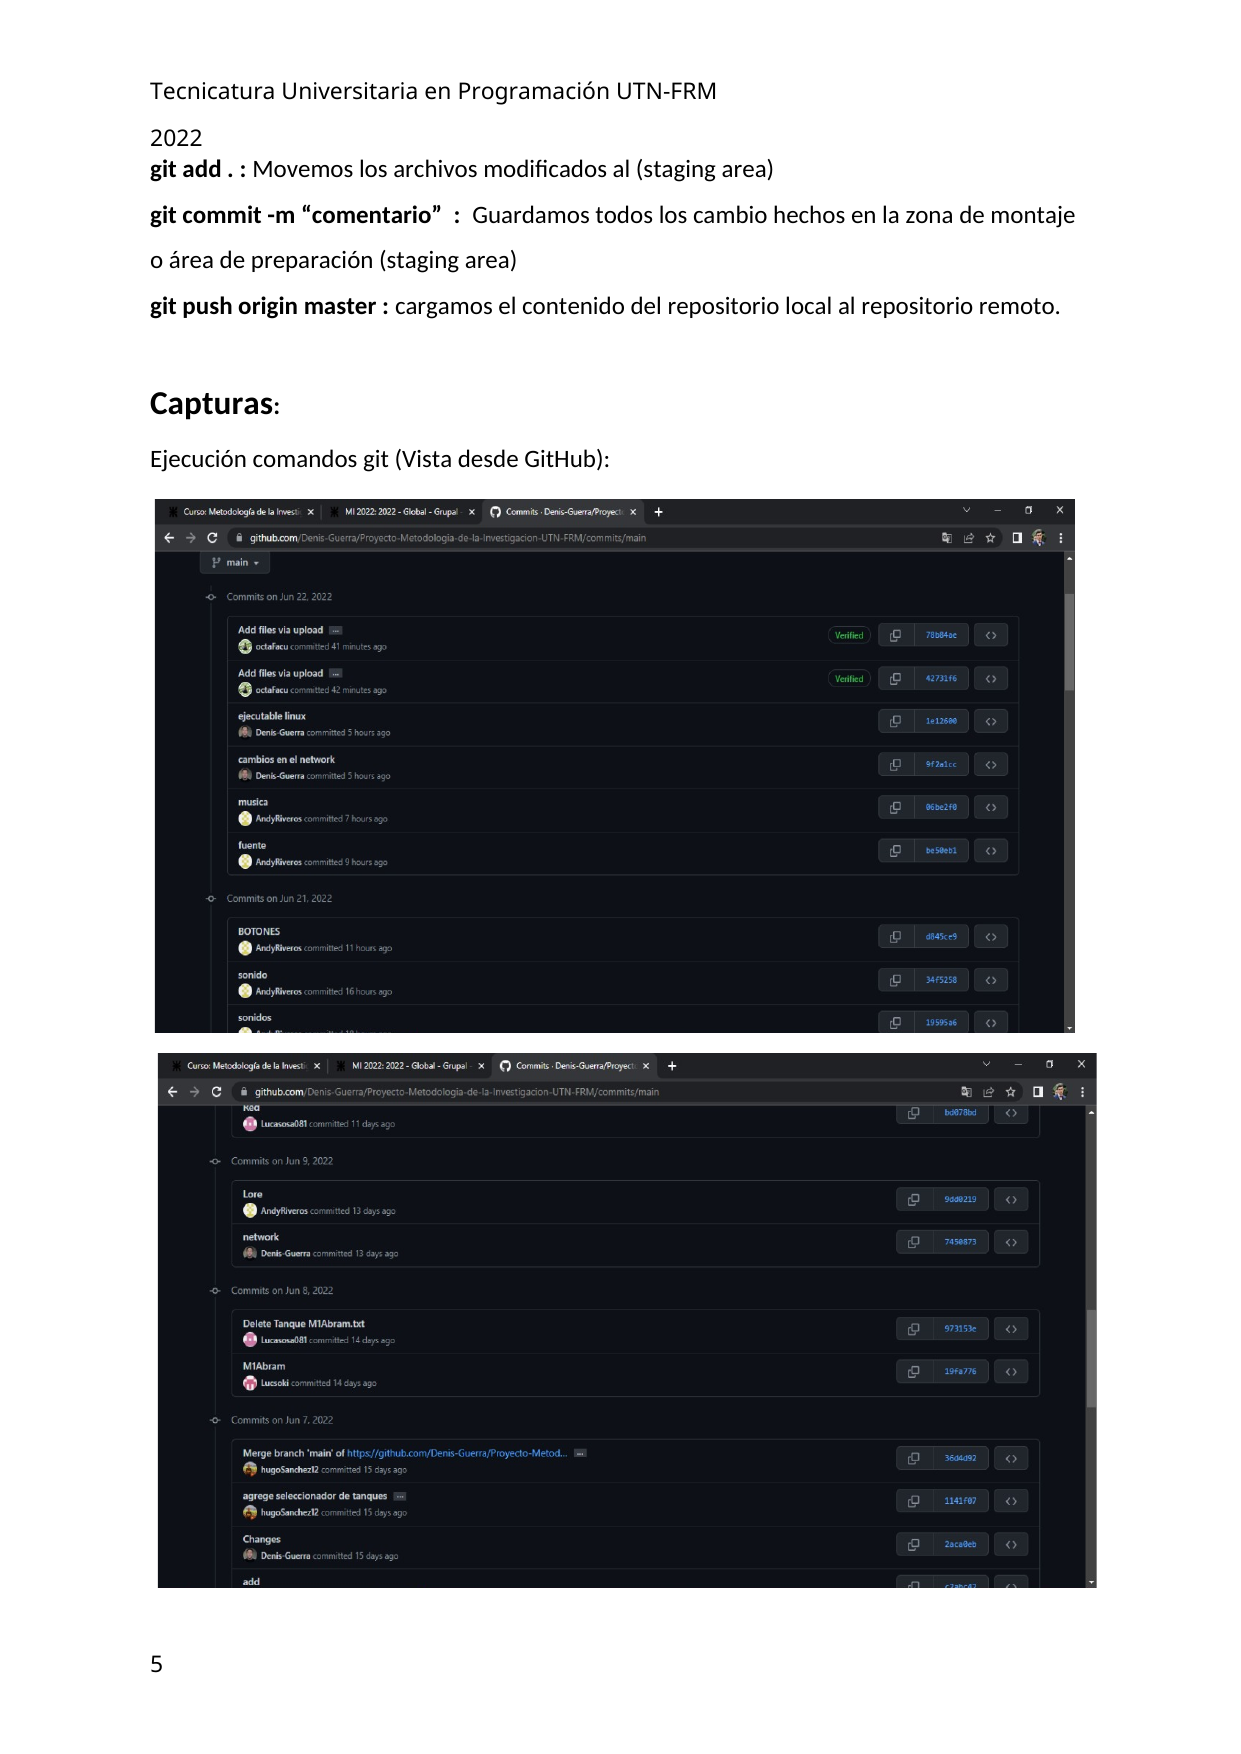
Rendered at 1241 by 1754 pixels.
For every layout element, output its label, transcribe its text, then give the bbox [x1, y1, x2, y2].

text git commit -m “comentario” : Guardamos todos los cambio hechos en la zona de montaje o área de preparación (staging area) [150, 199, 1090, 275]
text git push origin master : cargamos el contenido del repositorio local al repositorio remoto. [150, 290, 1090, 321]
text git add . : Movemos los archivos modificados al (staging area) [150, 153, 1090, 184]
picture [154, 499, 1075, 1033]
text Ejecución comandos git (Vista desde GitHub): [150, 443, 1090, 473]
text Capturas: [150, 382, 1090, 422]
picture [157, 1053, 1097, 1588]
